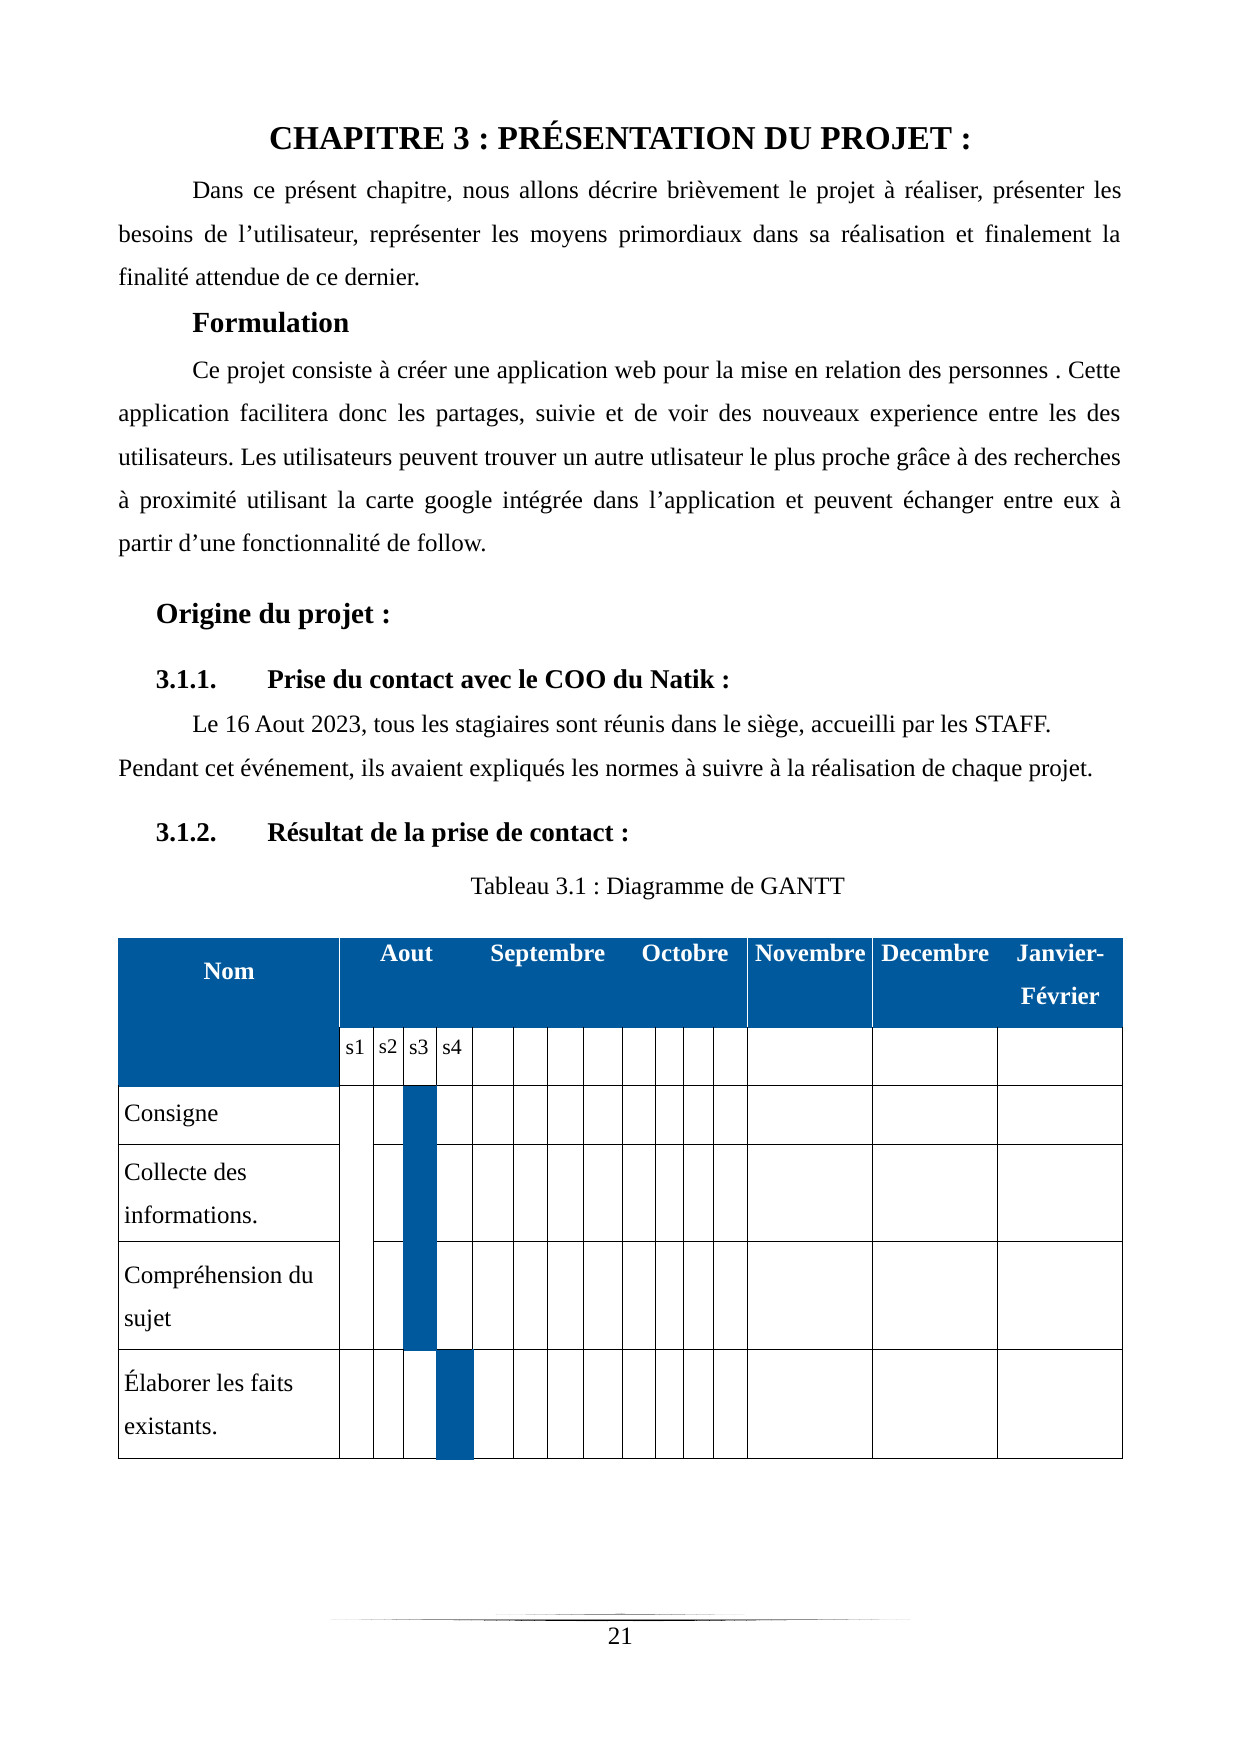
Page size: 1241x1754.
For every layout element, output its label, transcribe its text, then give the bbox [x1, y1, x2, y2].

table_cell [514, 1086, 547, 1144]
table_cell [873, 1086, 997, 1144]
table_header Decembre [873, 938, 998, 1027]
table_cell [748, 1242, 872, 1349]
table_cell [548, 1086, 583, 1144]
text Formulation [118, 305, 1122, 338]
text Ce projet consiste à créer une application web pour la mise en relation des personnes . Cette application facilitera donc les partages, suivie et de voir des nouveaux experience entre les des utilisateurs. Les utilisateurs peuvent trouver un autre utlisateur le plus proche grâce à des recherches à proximité utilisant la carte google intégrée dans l’application et peuvent échanger entre eux à partir d’une fonctionnalité de follow. [118, 355, 1122, 557]
table_cell [656, 1242, 683, 1349]
table_cell [714, 1350, 747, 1458]
subtitle Origine du projet : [118, 596, 1122, 629]
table_cell [514, 1242, 547, 1349]
table_cell [374, 1350, 403, 1458]
table_cell [374, 1086, 403, 1144]
table_cell [998, 1350, 1122, 1458]
table_cell s3 [404, 1028, 436, 1085]
table_cell [684, 1145, 713, 1241]
table_header Novembre [748, 938, 872, 1027]
table_cell [473, 1145, 513, 1241]
table_cell [623, 1145, 655, 1241]
table_cell [514, 1350, 547, 1458]
table_cell Élaborer les faits existants. [119, 1350, 339, 1458]
table_cell [998, 1145, 1122, 1241]
table_cell [684, 1028, 713, 1085]
table_cell [684, 1242, 713, 1349]
table_cell [437, 1086, 472, 1144]
table_cell s1 [340, 1028, 373, 1085]
table_cell s2 [374, 1028, 403, 1085]
text Dans ce présent chapitre, nous allons décrire brièvement le projet à réaliser, présenter les besoins de l’utilisateur, représenter les moyens primordiaux dans sa réalisation et finalement la finalité attendue de ce dernier. [118, 176, 1122, 291]
table_cell s4 [437, 1028, 472, 1085]
table_cell [374, 1145, 403, 1241]
table_cell [584, 1242, 622, 1349]
table_cell [548, 1145, 583, 1241]
table_cell [584, 1086, 622, 1144]
table_cell [374, 1242, 403, 1349]
table_header Aout [340, 938, 473, 1027]
table_cell [656, 1350, 683, 1458]
text Le 16 Aout 2023, tous les stagiaires sont réunis dans le siège, accueilli par les STAFF. Pendant cet événement, ils avaient expliqués les normes à suivre à la réalisation de chaque projet. [118, 709, 1122, 781]
table_cell [873, 1145, 997, 1241]
text Tableau 3.1 : Diagramme de GANTT [193, 871, 1122, 900]
table_cell [714, 1242, 747, 1349]
table_cell [340, 1086, 373, 1349]
table_header Janvier-Février [998, 938, 1123, 1027]
table_cell [873, 1028, 997, 1085]
table_cell [748, 1145, 872, 1241]
table_header Nom [118, 938, 339, 1085]
table_cell [714, 1086, 747, 1144]
table_header Septembre [473, 938, 622, 1027]
table_cell [656, 1145, 683, 1241]
table_cell [473, 1242, 513, 1349]
table_cell [340, 1350, 373, 1458]
table_cell [998, 1028, 1122, 1085]
table_cell [514, 1145, 547, 1241]
table_cell Compréhension du sujet [119, 1242, 339, 1349]
table_cell [748, 1028, 872, 1085]
table_cell [473, 1028, 513, 1085]
table_cell [404, 1351, 436, 1458]
table_cell [998, 1242, 1122, 1349]
table_cell [998, 1086, 1122, 1144]
table_cell [623, 1242, 655, 1349]
table_cell [873, 1350, 997, 1458]
table_cell [437, 1242, 472, 1349]
table_cell [684, 1086, 713, 1144]
table_cell [548, 1242, 583, 1349]
picture [171, 1613, 1069, 1622]
subtitle Prise du contact avec le COO du Natik : [156, 663, 1122, 694]
table_cell [623, 1028, 655, 1085]
table_cell [714, 1145, 747, 1241]
table_cell [514, 1028, 547, 1085]
table_cell [474, 1350, 513, 1458]
table_cell Collecte des informations. [119, 1145, 339, 1241]
table_cell [714, 1028, 747, 1085]
table_cell [656, 1028, 683, 1085]
table_cell [623, 1350, 655, 1458]
table_cell [437, 1145, 472, 1241]
table_cell Consigne [119, 1087, 339, 1144]
table_cell [684, 1350, 713, 1458]
subtitle Résultat de la prise de contact : [156, 817, 1122, 848]
table_cell [623, 1086, 655, 1144]
table_cell [548, 1350, 583, 1458]
table_cell [403, 1086, 436, 1349]
table_cell [748, 1086, 872, 1144]
table_cell [473, 1086, 513, 1144]
table_cell [656, 1086, 683, 1144]
table_header Octobre [622, 938, 747, 1027]
text CHAPITRE 3 : PRÉSENTATION DU PROJET : [118, 118, 1122, 156]
table_cell [748, 1350, 872, 1458]
table_cell [584, 1145, 622, 1241]
table_cell [873, 1242, 997, 1349]
table_cell [548, 1028, 583, 1085]
table_cell [436, 1350, 472, 1458]
table_cell [584, 1028, 622, 1085]
table_cell [584, 1350, 622, 1458]
